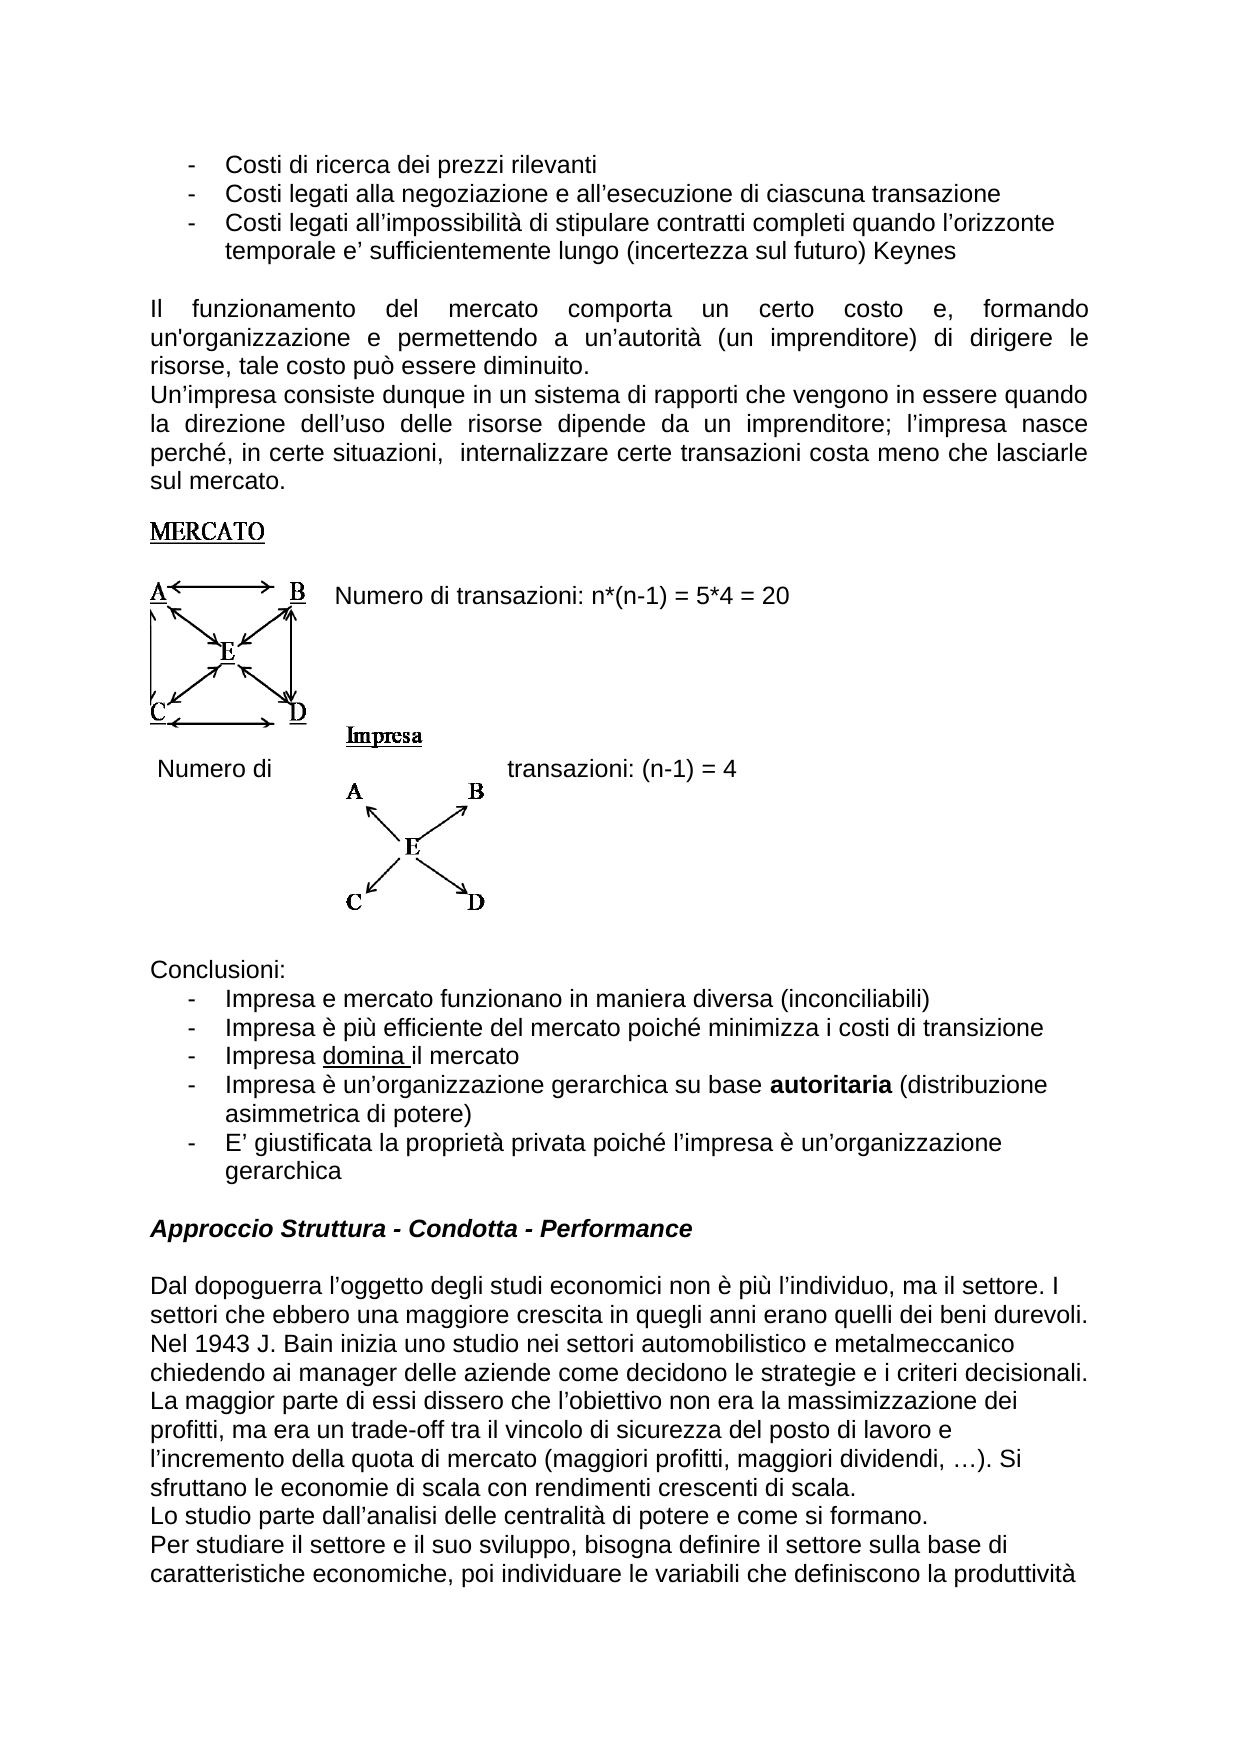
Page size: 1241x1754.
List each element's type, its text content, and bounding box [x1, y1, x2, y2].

list Impresa è più efficiente del mercato poiché minimizza i costi di transizione [187, 1012, 1090, 1041]
text Numero di transazioni: n*(n-1) = 5*4 = 20 [151, 581, 1090, 610]
list Impresa e mercato funzionano in maniera diversa (inconciliabili) [187, 984, 1090, 1012]
text Un’impresa consiste dunque in un sistema di rapporti che vengono in essere quando la direzione dell’uso delle risorse dipende da un imprenditore; l’impresa nasce perché, in certe situazioni, internalizzare certe transazioni costa meno che lasciarle sul mercato. [150, 380, 1090, 495]
text Nel 1943 J. Bain inizia uno studio nei settori automobilistico e metalmeccanico chiedendo ai manager delle aziende come decidono le strategie e i criteri decisionali. La maggior parte di essi dissero che l’obiettivo non era la massimizzazione dei profitti, ma era un trade-off tra il vincolo di sicurezza del posto di lavoro e l’incremento della quota di mercato (maggiori profitti, maggiori dividendi, …). Si sfruttano le economie di scala con rendimenti crescenti di scala. [150, 1329, 1090, 1501]
text Conclusioni: [150, 955, 1090, 984]
text Approccio Struttura - Condotta - Performance [150, 1214, 1090, 1242]
list Costi di ricerca dei prezzi rilevanti [187, 150, 1090, 179]
text Per studiare il settore e il suo sviluppo, bisogna definire il settore sulla base di caratteristiche economiche, poi individuare le variabili che definiscono la produttività [150, 1530, 1090, 1587]
text Dal dopoguerra l’oggetto degli studi economici non è più l’individuo, ma il settore. I settori che ebbero una maggiore crescita in quegli anni erano quelli dei beni durevoli. [150, 1271, 1090, 1329]
text Numero di [150, 754, 346, 782]
list Costi legati alla negoziazione e all’esecuzione di ciascuna transazione [187, 179, 1090, 207]
list Impresa domina il mercato [187, 1041, 1090, 1070]
list E’ giustificata la proprietà privata poiché l’impresa è un’organizzazione gerarchica [187, 1127, 1090, 1185]
text Lo studio parte dall’analisi delle centralità di potere e come si formano. [150, 1501, 1090, 1530]
list Costi legati all’impossibilità di stipulare contratti completi quando l’orizzonte temporale e’ sufficientemente lungo (incertezza sul futuro) Keynes [187, 207, 1090, 265]
text transazioni: (n-1) = 4 [347, 754, 1090, 782]
text Il funzionamento del mercato comporta un certo costo e, formando un'organizzazione e permettendo a un’autorità (un imprenditore) di dirigere le risorse, tale costo può essere diminuito. [150, 294, 1090, 380]
list Impresa è un’organizzazione gerarchica su base autoritaria (distribuzione asimmetrica di potere) [187, 1070, 1090, 1127]
